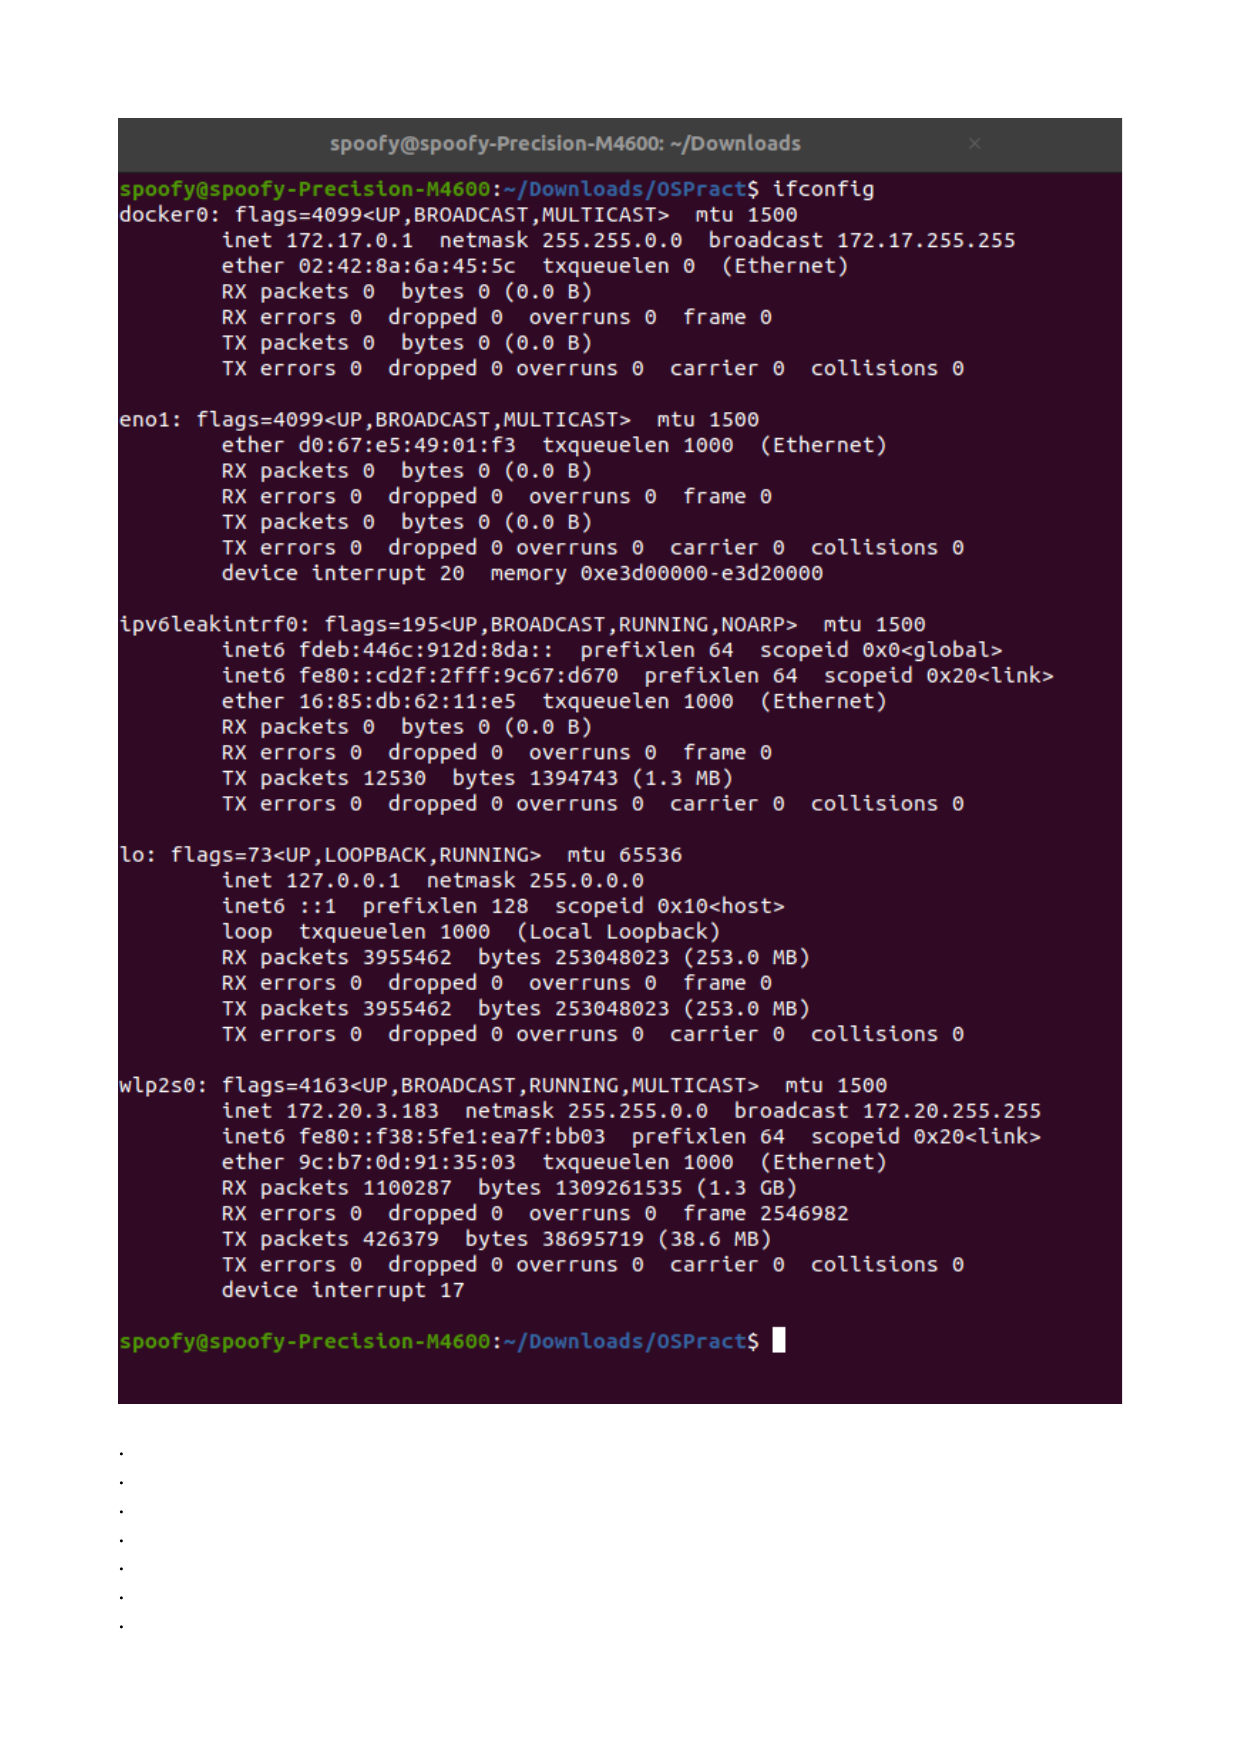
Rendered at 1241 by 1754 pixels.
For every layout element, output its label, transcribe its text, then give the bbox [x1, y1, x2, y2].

text . [118, 1547, 1122, 1576]
text . [118, 1461, 1122, 1490]
text . [118, 1432, 1122, 1461]
text . [118, 1576, 1122, 1605]
text . [118, 1490, 1122, 1519]
picture [118, 118, 1123, 1404]
text . [118, 1519, 1122, 1547]
text . [118, 1605, 1122, 1634]
